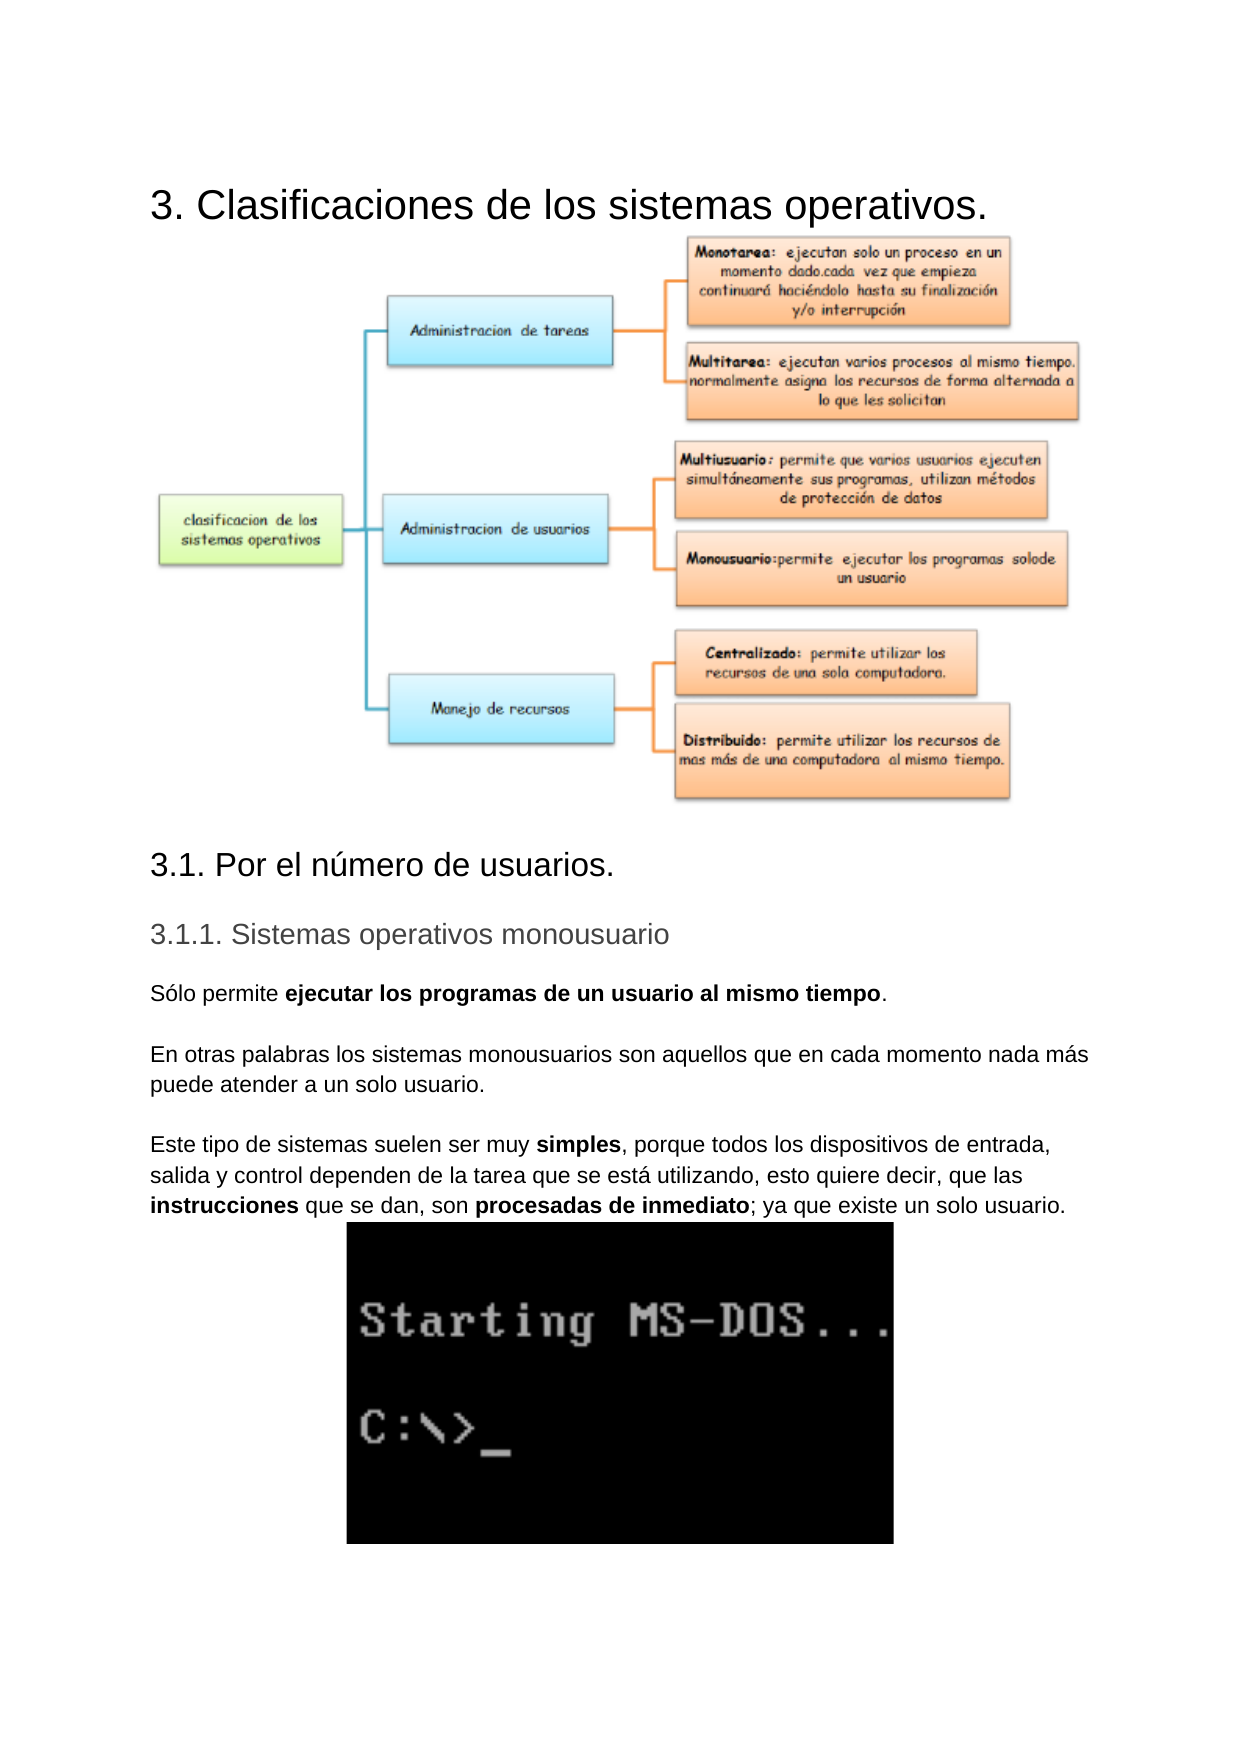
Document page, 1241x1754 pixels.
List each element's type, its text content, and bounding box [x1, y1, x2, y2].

subtitle 3.1.1. Sistemas operativos monousuario [150, 917, 1090, 950]
text Sólo permite ejecutar los programas de un usuario al mismo tiempo. [150, 980, 1090, 1007]
subtitle 3.1. Por el número de usuarios. [150, 845, 1090, 883]
subtitle 3. Clasificaciones de los sistemas operativos. [150, 180, 1090, 228]
picture [151, 228, 1089, 807]
picture [346, 1222, 894, 1544]
text Este tipo de sistemas suelen ser muy simples, porque todos los dispositivos de entrada, salida y control dependen de la tarea que se está utilizando, esto quiere decir, que las instrucciones que se dan, son procesadas de inmediato; ya que existe un solo usuario. [150, 1131, 1090, 1218]
text En otras palabras los sistemas monousuarios son aquellos que en cada momento nada más puede atender a un solo usuario. [150, 1041, 1090, 1097]
